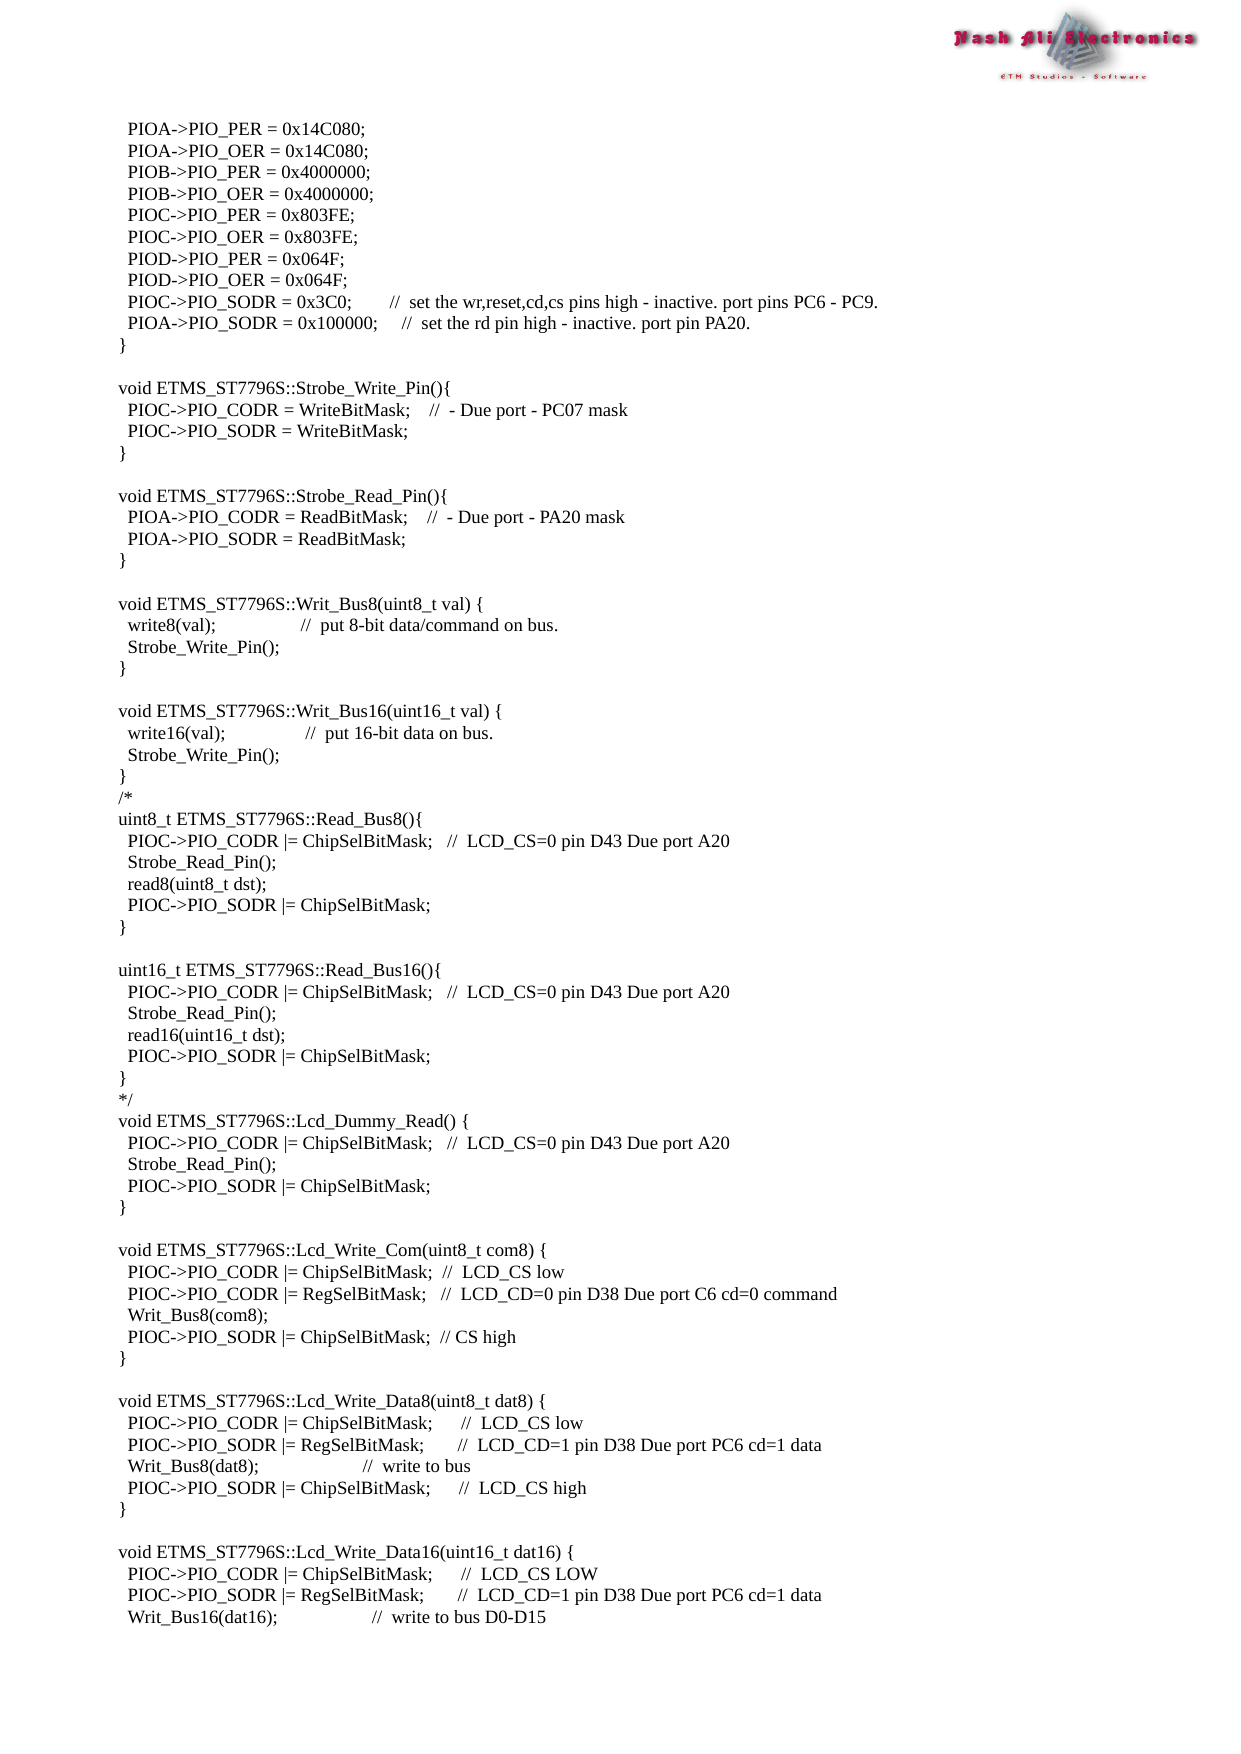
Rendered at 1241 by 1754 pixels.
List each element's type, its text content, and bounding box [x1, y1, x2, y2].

text PIOC->PIO_PER = 0x803FE; [118, 204, 1122, 226]
text void ETMS_ST7796S::Lcd_Dummy_Read() { [118, 1110, 1122, 1132]
text void ETMS_ST7796S::Lcd_Write_Data16(uint16_t dat16) { [118, 1541, 1122, 1563]
text Strobe_Write_Pin(); [118, 636, 1122, 657]
text void ETMS_ST7796S::Writ_Bus8(uint8_t val) { [118, 592, 1122, 614]
text PIOC->PIO_SODR = 0x3C0; // set the wr,reset,cd,cs pins high - inactive. port pins PC6 - PC9. [118, 291, 1122, 312]
text Strobe_Read_Pin(); [118, 1153, 1122, 1175]
text Strobe_Read_Pin(); [118, 851, 1122, 873]
text write16(val); // put 16-bit data on bus. [118, 722, 1122, 743]
text Writ_Bus8(dat8); // write to bus [118, 1455, 1122, 1477]
text PIOA->PIO_PER = 0x14C080; [118, 118, 1122, 140]
text PIOD->PIO_OER = 0x064F; [118, 269, 1122, 291]
text Strobe_Write_Pin(); [118, 743, 1122, 765]
text Writ_Bus16(dat16); // write to bus D0-D15 [118, 1606, 1122, 1627]
text PIOA->PIO_SODR = 0x100000; // set the rd pin high - inactive. port pin PA20. [118, 312, 1122, 334]
text } [118, 1347, 1122, 1369]
text read8(uint8_t dst); [118, 873, 1122, 894]
text } [118, 334, 1122, 355]
text } [118, 1196, 1122, 1218]
picture [917, 0, 1240, 89]
text PIOC->PIO_SODR = WriteBitMask; [118, 420, 1122, 442]
text void ETMS_ST7796S::Writ_Bus16(uint16_t val) { [118, 700, 1122, 722]
text PIOB->PIO_OER = 0x4000000; [118, 183, 1122, 204]
text } [118, 1067, 1122, 1088]
text PIOC->PIO_CODR |= ChipSelBitMask; // LCD_CS=0 pin D43 Due port A20 [118, 981, 1122, 1002]
text PIOB->PIO_PER = 0x4000000; [118, 161, 1122, 183]
text PIOC->PIO_SODR |= RegSelBitMask; // LCD_CD=1 pin D38 Due port PC6 cd=1 data [118, 1584, 1122, 1606]
text PIOC->PIO_OER = 0x803FE; [118, 226, 1122, 247]
text void ETMS_ST7796S::Strobe_Read_Pin(){ [118, 485, 1122, 506]
text PIOC->PIO_CODR = WriteBitMask; // - Due port - PC07 mask [118, 398, 1122, 420]
text void ETMS_ST7796S::Strobe_Write_Pin(){ [118, 377, 1122, 398]
text PIOC->PIO_SODR |= RegSelBitMask; // LCD_CD=1 pin D38 Due port PC6 cd=1 data [118, 1433, 1122, 1455]
text write8(val); // put 8-bit data/command on bus. [118, 614, 1122, 636]
text PIOC->PIO_SODR |= ChipSelBitMask; // LCD_CS high [118, 1477, 1122, 1498]
text PIOC->PIO_SODR |= ChipSelBitMask; [118, 1045, 1122, 1067]
text } [118, 657, 1122, 679]
text PIOC->PIO_SODR |= ChipSelBitMask; // CS high [118, 1326, 1122, 1347]
text } [118, 916, 1122, 937]
text } [118, 549, 1122, 571]
text uint8_t ETMS_ST7796S::Read_Bus8(){ [118, 808, 1122, 830]
text Writ_Bus8(com8); [118, 1304, 1122, 1326]
text PIOA->PIO_SODR = ReadBitMask; [118, 528, 1122, 549]
text PIOA->PIO_CODR = ReadBitMask; // - Due port - PA20 mask [118, 506, 1122, 528]
text */ [118, 1088, 1122, 1110]
text } [118, 1498, 1122, 1520]
text void ETMS_ST7796S::Lcd_Write_Com(uint8_t com8) { [118, 1239, 1122, 1261]
text PIOC->PIO_CODR |= ChipSelBitMask; // LCD_CS=0 pin D43 Due port A20 [118, 1132, 1122, 1153]
text PIOC->PIO_CODR |= ChipSelBitMask; // LCD_CS low [118, 1261, 1122, 1282]
text PIOA->PIO_OER = 0x14C080; [118, 140, 1122, 161]
text PIOC->PIO_SODR |= ChipSelBitMask; [118, 1175, 1122, 1196]
text PIOC->PIO_CODR |= ChipSelBitMask; // LCD_CS LOW [118, 1563, 1122, 1584]
text void ETMS_ST7796S::Lcd_Write_Data8(uint8_t dat8) { [118, 1390, 1122, 1412]
text PIOC->PIO_SODR |= ChipSelBitMask; [118, 894, 1122, 916]
text /* [118, 787, 1122, 808]
text PIOC->PIO_CODR |= ChipSelBitMask; // LCD_CS low [118, 1412, 1122, 1433]
text PIOC->PIO_CODR |= RegSelBitMask; // LCD_CD=0 pin D38 Due port C6 cd=0 command [118, 1282, 1122, 1304]
text PIOD->PIO_PER = 0x064F; [118, 247, 1122, 269]
text } [118, 765, 1122, 787]
text read16(uint16_t dst); [118, 1024, 1122, 1045]
text uint16_t ETMS_ST7796S::Read_Bus16(){ [118, 959, 1122, 981]
text PIOC->PIO_CODR |= ChipSelBitMask; // LCD_CS=0 pin D43 Due port A20 [118, 830, 1122, 851]
text Strobe_Read_Pin(); [118, 1002, 1122, 1024]
text } [118, 442, 1122, 463]
